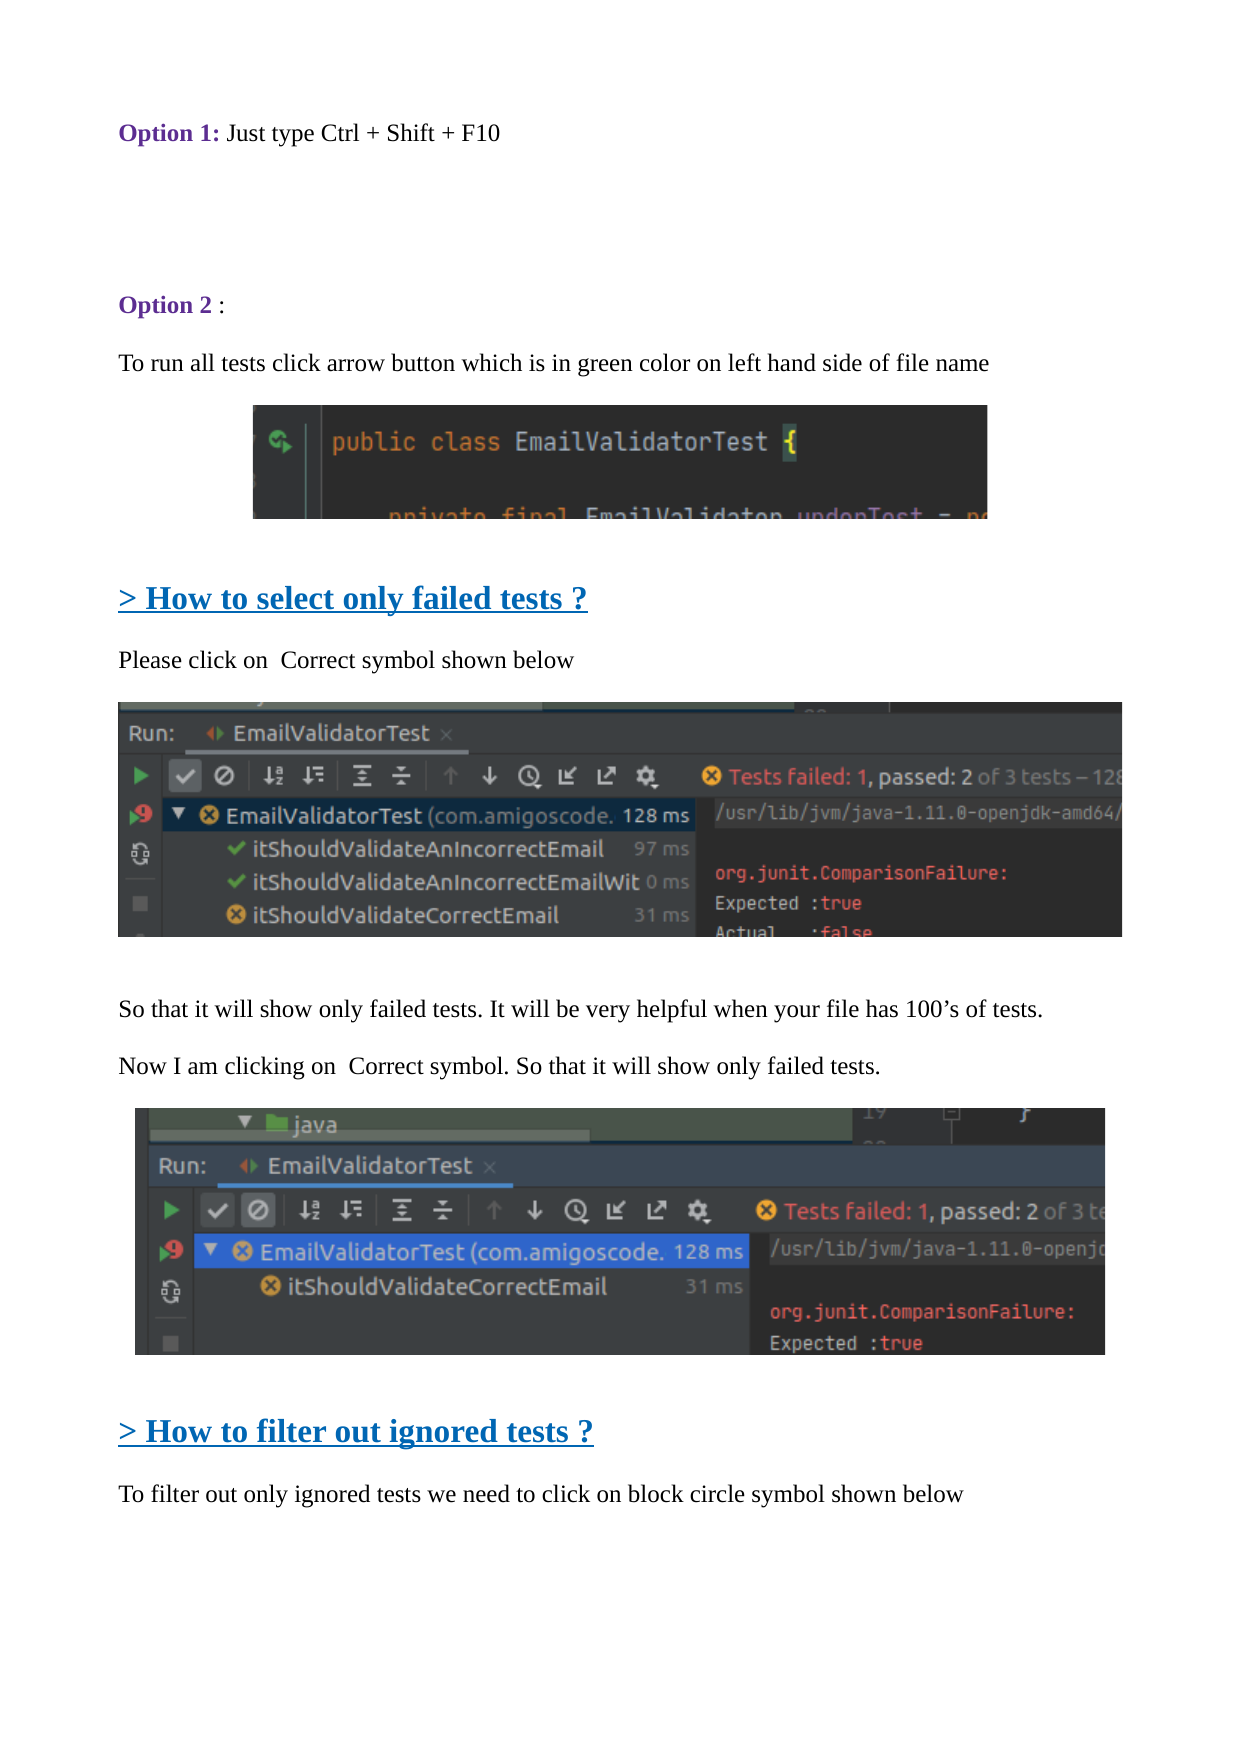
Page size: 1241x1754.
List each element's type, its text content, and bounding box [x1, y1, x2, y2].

text Option 1: Just type Ctrl + Shift + F10 [118, 118, 1122, 147]
picture [135, 1108, 1106, 1355]
text Now I am clicking on Correct symbol. So that it will show only failed tests. [118, 1051, 1122, 1080]
text Please click on Correct symbol shown below [118, 645, 1122, 674]
text Option 2 : [118, 291, 1122, 319]
text To filter out only ignored tests we need to click on block circle symbol shown below [118, 1479, 1122, 1508]
text So that it will show only failed tests. It will be very helpful when your file has 100’s of tests. [118, 994, 1122, 1023]
text > How to filter out ignored tests ? [118, 1412, 1122, 1450]
text > How to select only failed tests ? [118, 578, 1122, 616]
picture [118, 702, 1123, 937]
text To run all tests click arrow button which is in green color on left hand side of file name [118, 348, 1122, 377]
picture [252, 405, 988, 519]
